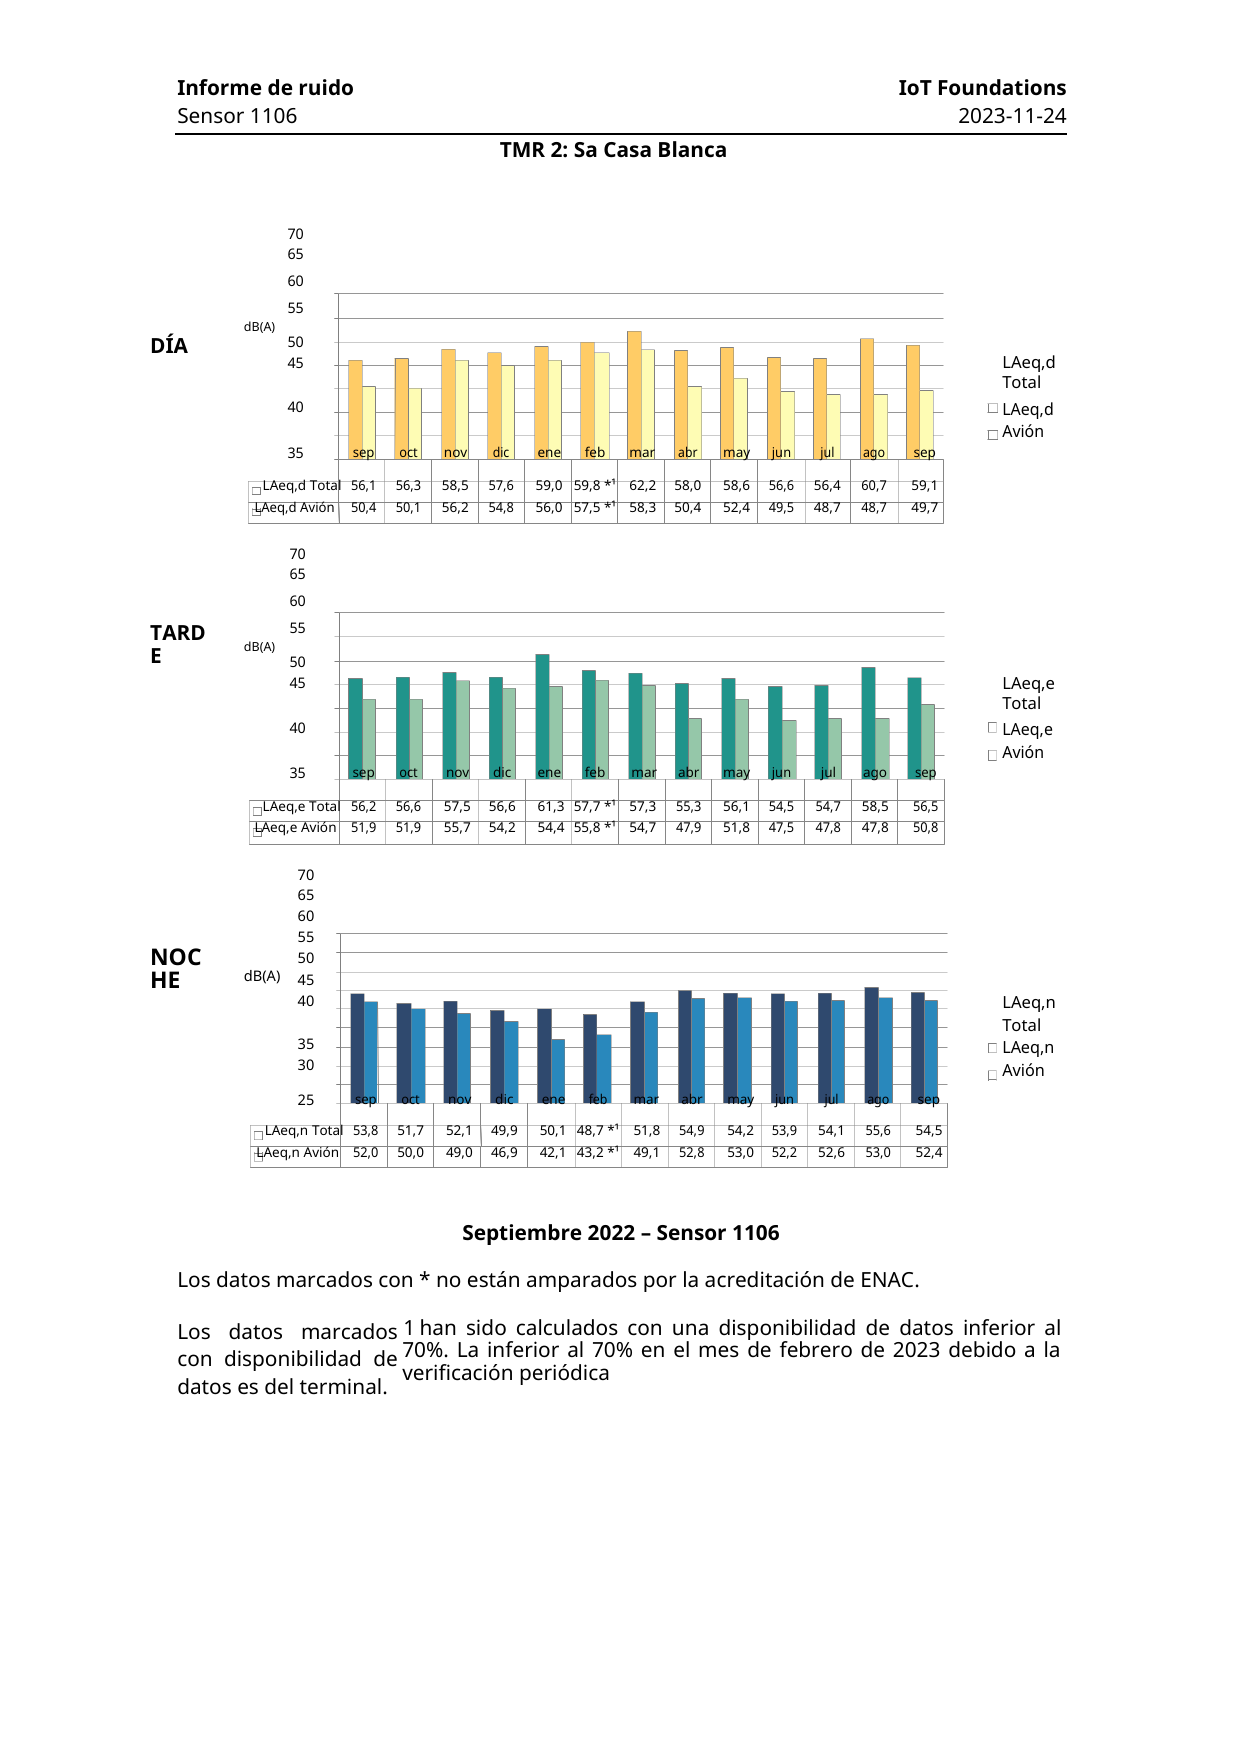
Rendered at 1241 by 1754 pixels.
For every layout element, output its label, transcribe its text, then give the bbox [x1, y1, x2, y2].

table_header 70 [244, 224, 342, 244]
table_cell [902, 884, 1092, 906]
table_cell [479, 564, 525, 591]
table_cell [713, 564, 758, 591]
table_cell 56,5 [998, 797, 1089, 818]
table_header [758, 544, 804, 564]
table_cell [998, 618, 1089, 642]
table_cell [431, 271, 477, 292]
table_header [433, 865, 481, 884]
table_cell [527, 884, 571, 906]
table_cell [665, 244, 710, 271]
table_cell LAeq,n Avión [997, 1036, 1092, 1082]
table_cell LAeq,d Total [999, 353, 1089, 393]
text TARDE [150, 622, 207, 668]
table_cell [625, 884, 669, 906]
table_cell [244, 927, 285, 948]
table_cell [898, 244, 1089, 271]
table_header [715, 865, 760, 884]
table_cell [804, 271, 850, 292]
table_cell [808, 906, 854, 927]
list han sido calculados con una disponibilidad de datos inferior al 70%. La inferior al 70% en el mes de febrero de 2023 debido a la verificación periódica [402, 1317, 1062, 1387]
text Septiembre 2022 – Sensor 1106 [150, 1218, 1092, 1246]
table_header [525, 544, 569, 564]
table_cell [715, 906, 760, 927]
table_cell 55 [285, 927, 344, 933]
table_cell [431, 244, 477, 271]
text DÍA [150, 327, 207, 360]
table_cell [898, 271, 1089, 298]
table_header [431, 224, 477, 244]
table_header 70 [244, 544, 342, 564]
table_cell 52,4 [997, 1143, 1092, 1164]
table_cell 50,8 [998, 818, 1089, 839]
table_cell [175, 135, 462, 191]
table_cell [569, 244, 621, 271]
table_cell [525, 244, 569, 271]
table_cell 59,1 [999, 476, 1089, 497]
table_header [898, 544, 1089, 564]
table_header [665, 224, 710, 244]
table_cell [244, 884, 285, 906]
table_cell 65 [244, 244, 342, 271]
table_cell sep [997, 1090, 1092, 1121]
table_header [344, 865, 387, 884]
table_cell sep [998, 763, 1089, 797]
table_cell [999, 322, 1089, 336]
picture [247, 933, 997, 1169]
table_cell [344, 884, 387, 906]
table_cell [998, 713, 1089, 717]
table_cell [669, 927, 714, 933]
table_cell [481, 906, 527, 927]
table_header [621, 544, 664, 564]
table_cell [569, 564, 621, 591]
table_cell [621, 591, 664, 611]
table_cell [710, 244, 758, 271]
table_cell [854, 927, 902, 933]
table_header Informe de ruido [175, 73, 462, 102]
table_header [713, 544, 758, 564]
table_cell 60 [244, 271, 342, 298]
table_cell [433, 927, 481, 933]
table_cell [342, 271, 385, 292]
table_cell [669, 884, 714, 906]
table_cell [852, 591, 898, 611]
table_header [569, 544, 621, 564]
table_cell 60 [285, 906, 344, 927]
table_cell [569, 591, 621, 611]
table_header [479, 544, 525, 564]
table_cell [342, 591, 385, 611]
table_header [527, 865, 571, 884]
table_header [760, 865, 808, 884]
table_cell [999, 393, 1089, 397]
table_header [525, 224, 569, 244]
table_cell [852, 564, 898, 591]
table_cell [804, 564, 852, 591]
table_header [852, 544, 898, 564]
table_header [898, 224, 1089, 244]
table_cell [997, 969, 1092, 986]
table_header [710, 224, 758, 244]
table_cell [621, 271, 664, 292]
table_cell [342, 244, 385, 271]
table_cell [525, 564, 569, 591]
table_cell [997, 948, 1092, 969]
table_cell [342, 564, 385, 591]
table_cell [715, 884, 760, 906]
table_header [481, 865, 527, 884]
table_header [385, 224, 431, 244]
table_cell [625, 906, 669, 927]
table_cell [998, 656, 1089, 673]
table_cell 54,5 [997, 1121, 1092, 1143]
table_cell [388, 927, 433, 933]
table_cell [388, 884, 433, 906]
table_header [625, 865, 669, 884]
table_cell [625, 927, 669, 933]
table_cell [385, 271, 431, 292]
table_cell [388, 906, 433, 927]
table_cell [713, 591, 758, 611]
table_cell [385, 564, 431, 591]
table_header [804, 544, 852, 564]
table_cell TMR 2: Sa Casa Blanca [463, 135, 1067, 191]
table_cell [477, 244, 525, 271]
table_cell [715, 927, 760, 933]
table_cell [999, 298, 1089, 322]
table_cell [244, 906, 285, 927]
table_cell [997, 986, 1092, 991]
table_cell [669, 906, 714, 927]
table_cell [804, 591, 852, 611]
table_header [385, 544, 431, 564]
table_cell 2023-11-24 [463, 102, 1067, 130]
table_header [758, 224, 804, 244]
table_cell [571, 927, 625, 933]
table_cell [344, 906, 387, 927]
table_cell sep [999, 443, 1089, 476]
table_header [804, 224, 850, 244]
table_cell LAeq,n Total [997, 991, 1092, 1036]
table_cell [760, 884, 808, 906]
table_cell [998, 642, 1089, 656]
table_cell [344, 927, 387, 933]
table_header [850, 224, 898, 244]
table_cell LAeq,d Avión [999, 397, 1089, 443]
table_header [902, 865, 1092, 884]
table_cell [621, 564, 664, 591]
table_header 70 [285, 865, 344, 884]
table_header [342, 224, 385, 244]
table_cell [431, 591, 479, 611]
table_header [342, 544, 385, 564]
table_header [854, 865, 902, 884]
table_cell [902, 927, 1092, 948]
table_header [621, 224, 664, 244]
table_cell [569, 271, 621, 292]
table_cell [385, 244, 431, 271]
table_cell [999, 336, 1089, 353]
table_cell [477, 271, 525, 292]
table_cell 60 [244, 591, 342, 618]
table_cell [481, 884, 527, 906]
table_cell 49,7 [999, 498, 1089, 519]
table_cell [854, 884, 902, 906]
table_cell [898, 564, 1089, 591]
table_cell Sensor 1106 [175, 102, 462, 130]
table_header [244, 865, 285, 884]
table_cell [760, 927, 808, 933]
table_cell [758, 564, 804, 591]
table_cell [665, 271, 710, 292]
text NOCHE [150, 947, 210, 993]
table_cell [808, 884, 854, 906]
table_cell [850, 271, 898, 292]
table_cell [758, 271, 804, 292]
table_cell [760, 906, 808, 927]
table_header [808, 865, 854, 884]
table_cell [433, 906, 481, 927]
table_cell [433, 884, 481, 906]
table_header [665, 544, 712, 564]
table_cell [808, 927, 854, 933]
text Los datos marcados con * no están amparados por la acreditación de ENAC. [177, 1265, 1092, 1293]
table_cell [385, 591, 431, 611]
table_cell [527, 927, 571, 933]
table_cell [898, 591, 1089, 618]
table_cell [571, 906, 625, 927]
table_cell [997, 1082, 1092, 1090]
table_cell [571, 884, 625, 906]
picture [245, 292, 998, 525]
table_cell LAeq,e Avión [998, 718, 1089, 763]
table_cell [804, 244, 850, 271]
table_cell [758, 244, 804, 271]
table_cell 65 [285, 884, 344, 906]
table_cell [665, 564, 712, 591]
table_cell [525, 591, 569, 611]
text Los datos marcados con disponibilidad de datos es del terminal. [177, 1317, 398, 1401]
picture [246, 611, 997, 846]
table_cell [479, 591, 525, 611]
table_cell [621, 244, 664, 271]
table_header IoT Foundations [463, 73, 1067, 102]
table_cell [758, 591, 804, 611]
table_cell [902, 906, 1092, 927]
table_header [431, 544, 479, 564]
table_header [571, 865, 625, 884]
table_header [569, 224, 621, 244]
table_header [669, 865, 714, 884]
table_cell [481, 927, 527, 933]
table_cell [525, 271, 569, 292]
table_cell [665, 591, 712, 611]
table_cell [850, 244, 898, 271]
table_cell [854, 906, 902, 927]
table_header [477, 224, 525, 244]
table_cell 65 [244, 564, 342, 591]
table_header [388, 865, 433, 884]
table_cell LAeq,e Total [998, 673, 1089, 713]
table_cell [710, 271, 758, 292]
table_cell [431, 564, 479, 591]
table_cell [527, 906, 571, 927]
